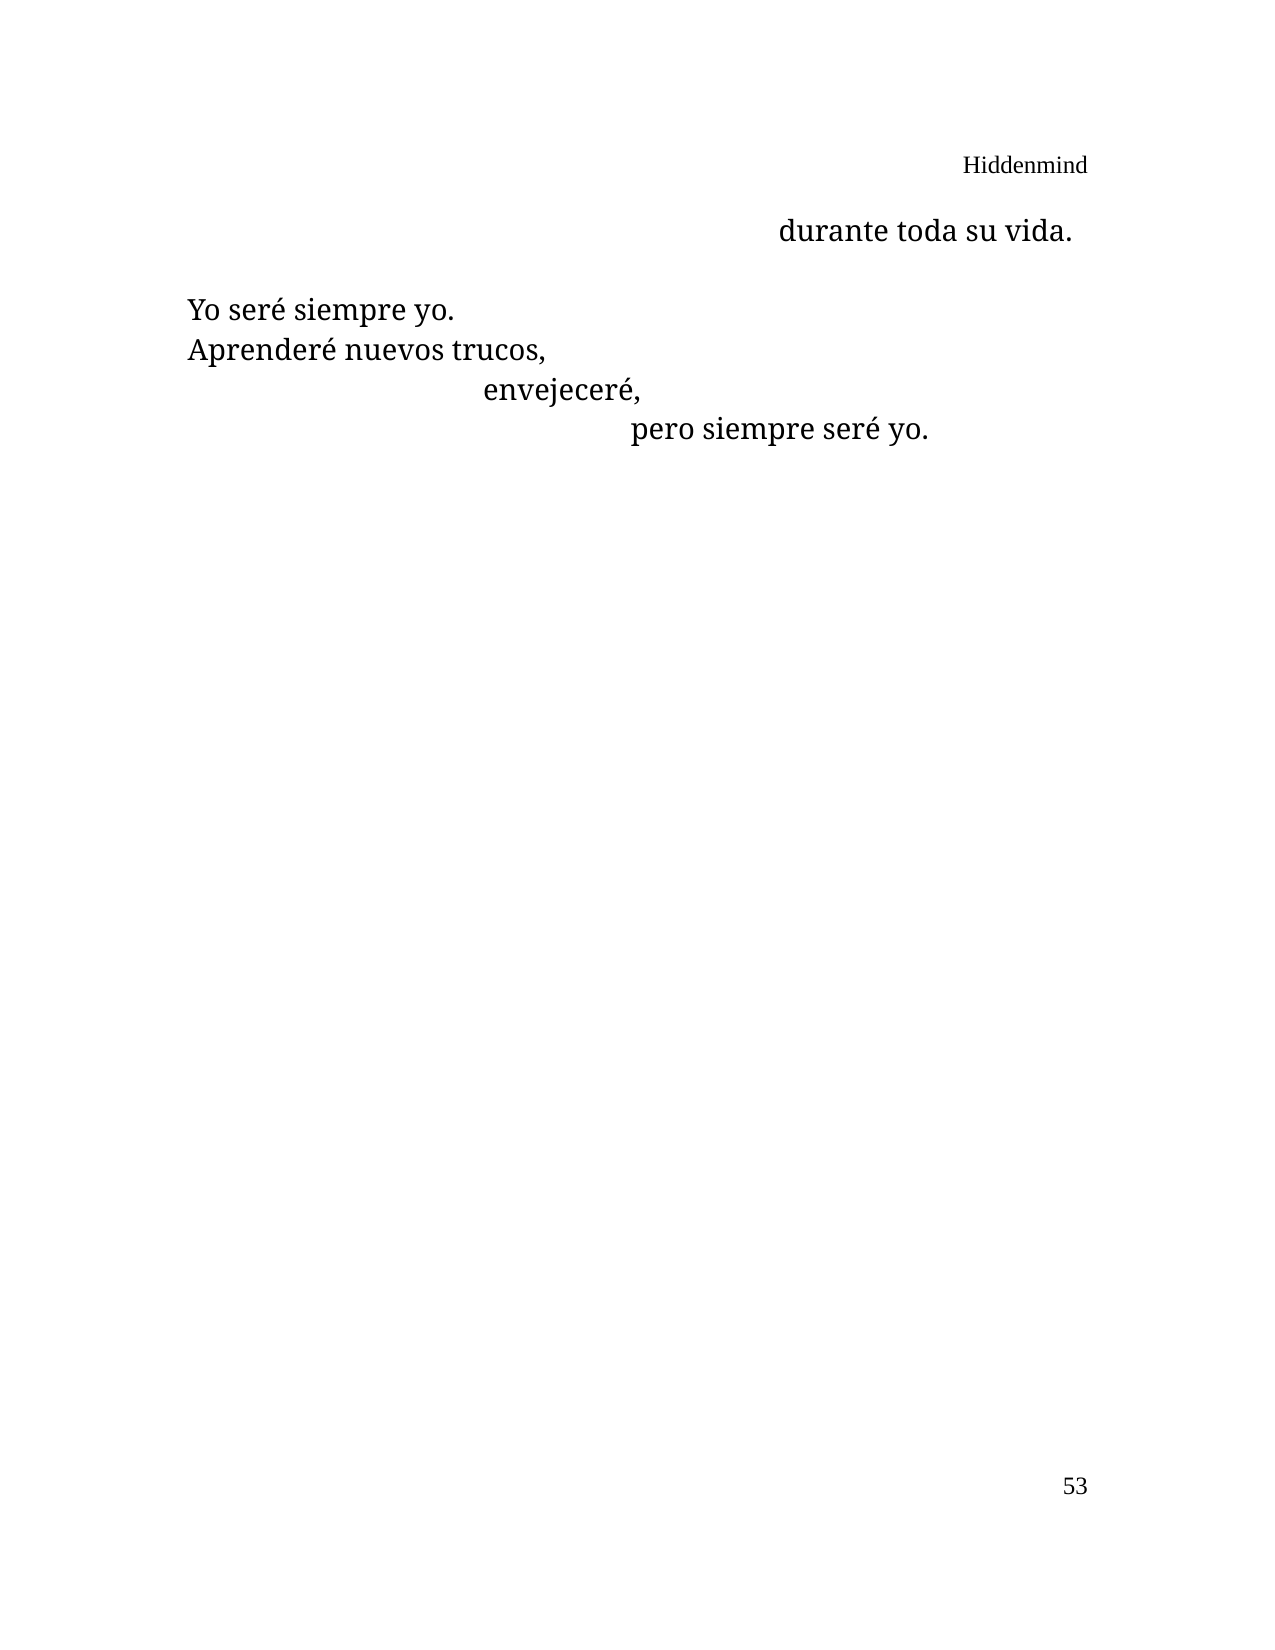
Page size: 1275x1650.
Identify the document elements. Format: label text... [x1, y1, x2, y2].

text Aprenderé nuevos trucos, [187, 329, 1087, 369]
text pero siempre seré yo. [187, 408, 1087, 448]
text Yo seré siempre yo. [187, 289, 1087, 329]
text durante toda su vida. [187, 210, 1087, 250]
text envejeceré, [187, 369, 1087, 408]
